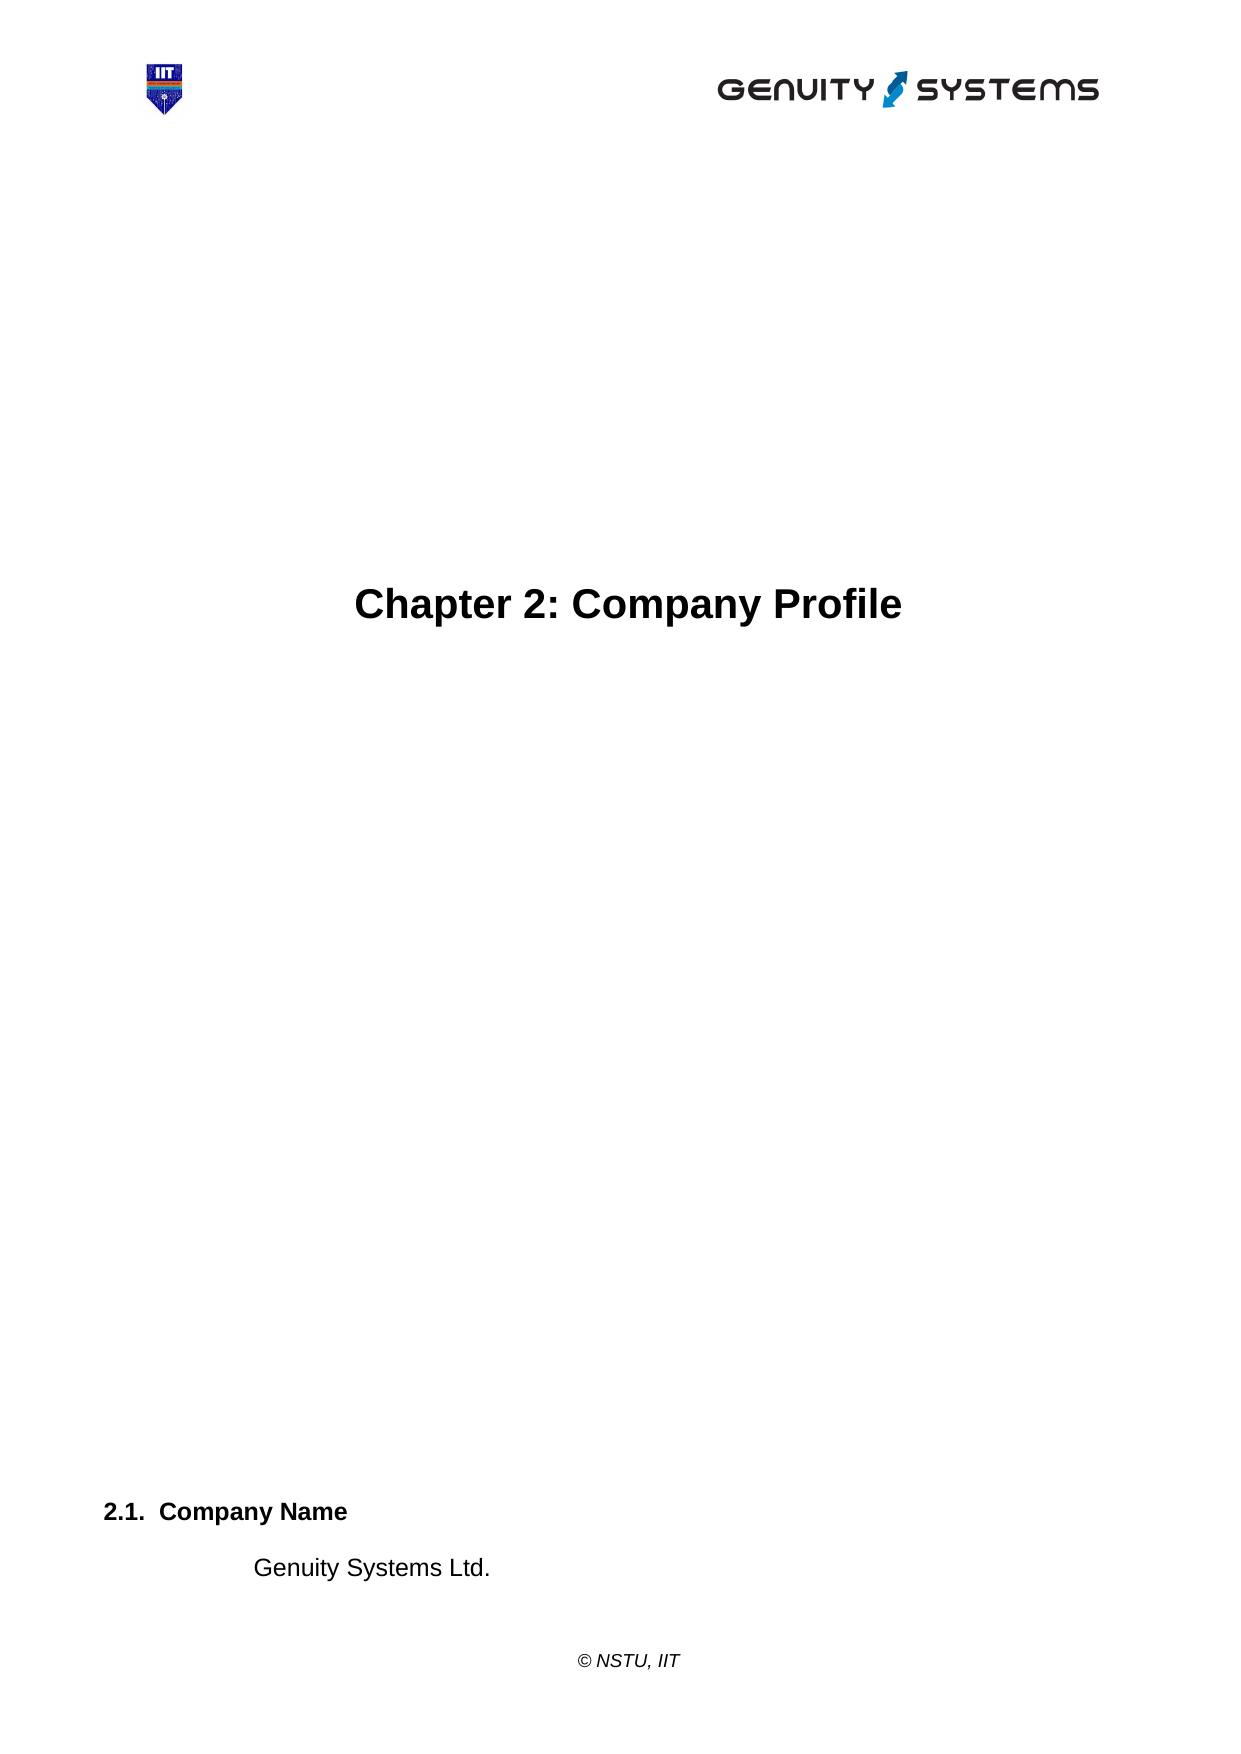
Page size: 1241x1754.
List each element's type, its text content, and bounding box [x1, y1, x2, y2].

subtitle 2.1. Company Name [103, 1497, 1153, 1526]
picture [137, 62, 192, 117]
text Genuity Systems Ltd. [178, 1553, 1153, 1581]
picture [714, 70, 1101, 108]
subtitle Chapter 2: Company Profile [103, 580, 1153, 628]
